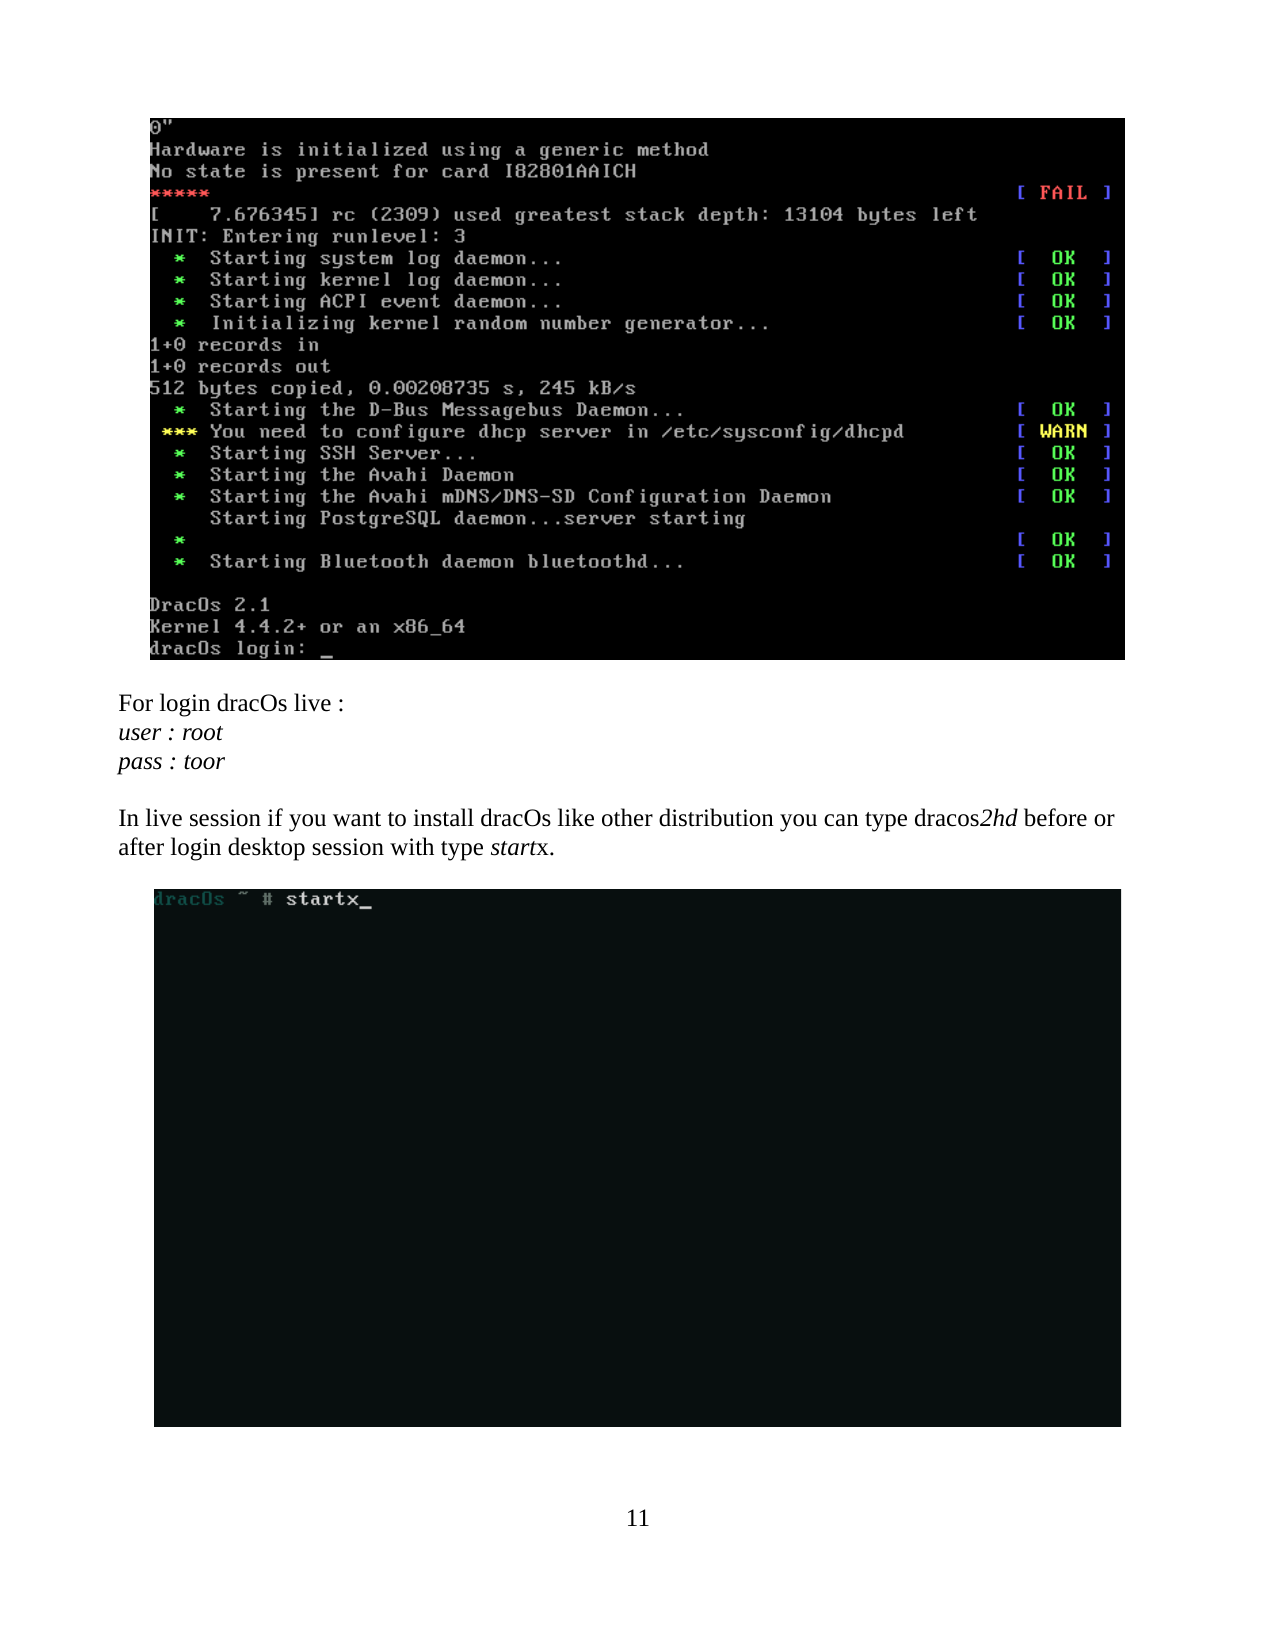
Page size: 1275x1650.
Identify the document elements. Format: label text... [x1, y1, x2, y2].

text pass : toor [118, 746, 1157, 775]
text In live session if you want to install dracOs like other distribution you can type dracos2hd before or after login desktop session with type startx. [118, 803, 1157, 861]
picture [154, 889, 1122, 1427]
picture [150, 118, 1125, 660]
text For login dracOs live : [118, 688, 1157, 717]
text user : root [118, 717, 1157, 746]
